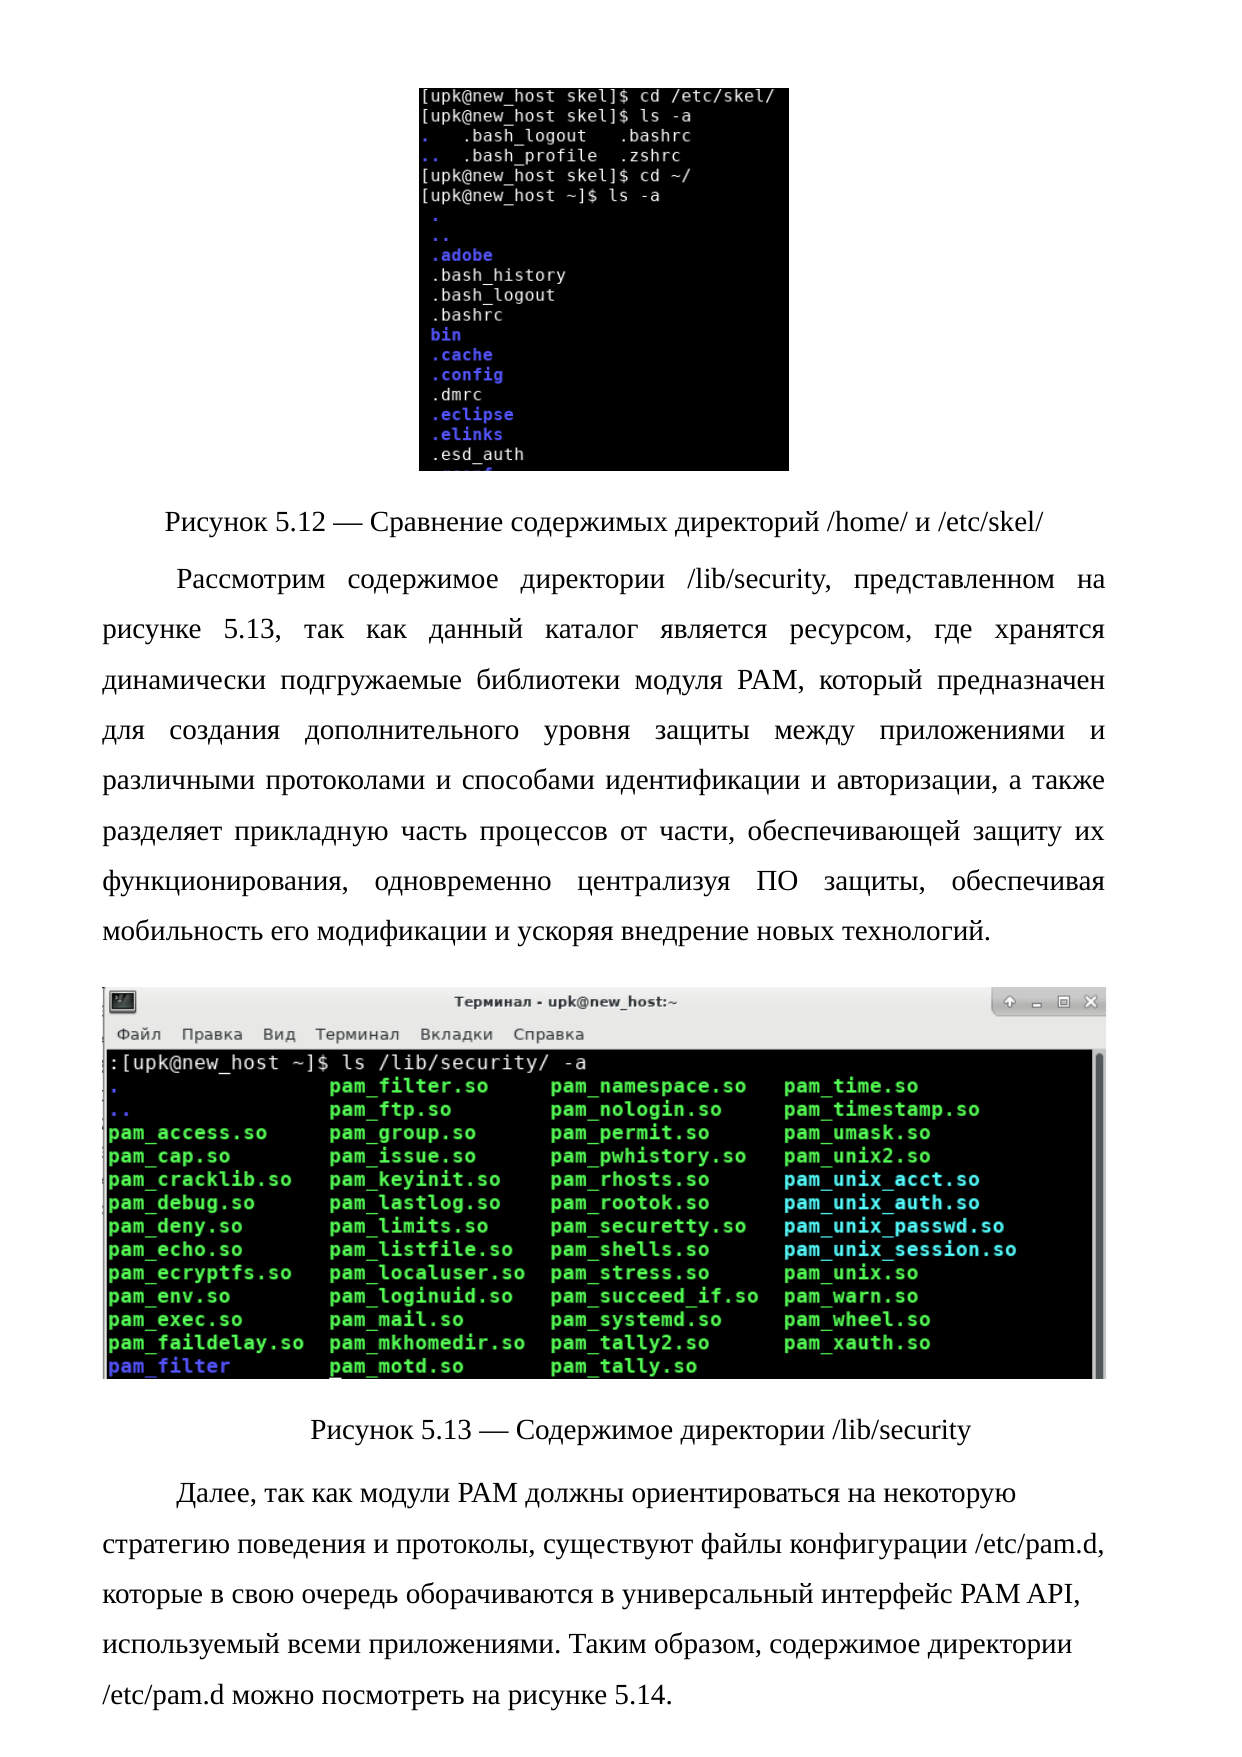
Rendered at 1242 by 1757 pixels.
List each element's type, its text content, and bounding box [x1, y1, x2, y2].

text Рисунок 5.13 — Содержимое директории /lib/security [102, 1412, 1106, 1446]
text Рисунок 5.12 — Сравнение содержимых директорий /home/ и /etc/skel/ [102, 504, 1106, 537]
text Рассмотрим содержимое директории /lib/security, представленном на рисунке 5.13, так как данный каталог является ресурсом, где хранятся динамически подгружаемые библиотеки модуля PAM, который предназначен для создания дополнительного уровня защиты между приложениями и различными протоколами и способами идентификации и авторизации, а также разделяет прикладную часть процессов от части, обеспечивающей защиту их функционирования, одновременно централизуя ПО защиты, обеспечивая мобильность его модификации и ускоряя внедрение новых технологий. [102, 561, 1106, 947]
picture [102, 987, 1107, 1379]
text Далее, так как модули PAM должны ориентироваться на некоторую стратегию поведения и протоколы, существуют файлы конфигурации /etc/pam.d, которые в свою очередь оборачиваются в универсальный интерфейс PAM API, используемый всеми приложениями. Таким образом, содержимое директории /etc/pam.d можно посмотреть на рисунке 5.14. [102, 1476, 1106, 1710]
picture [419, 88, 789, 471]
